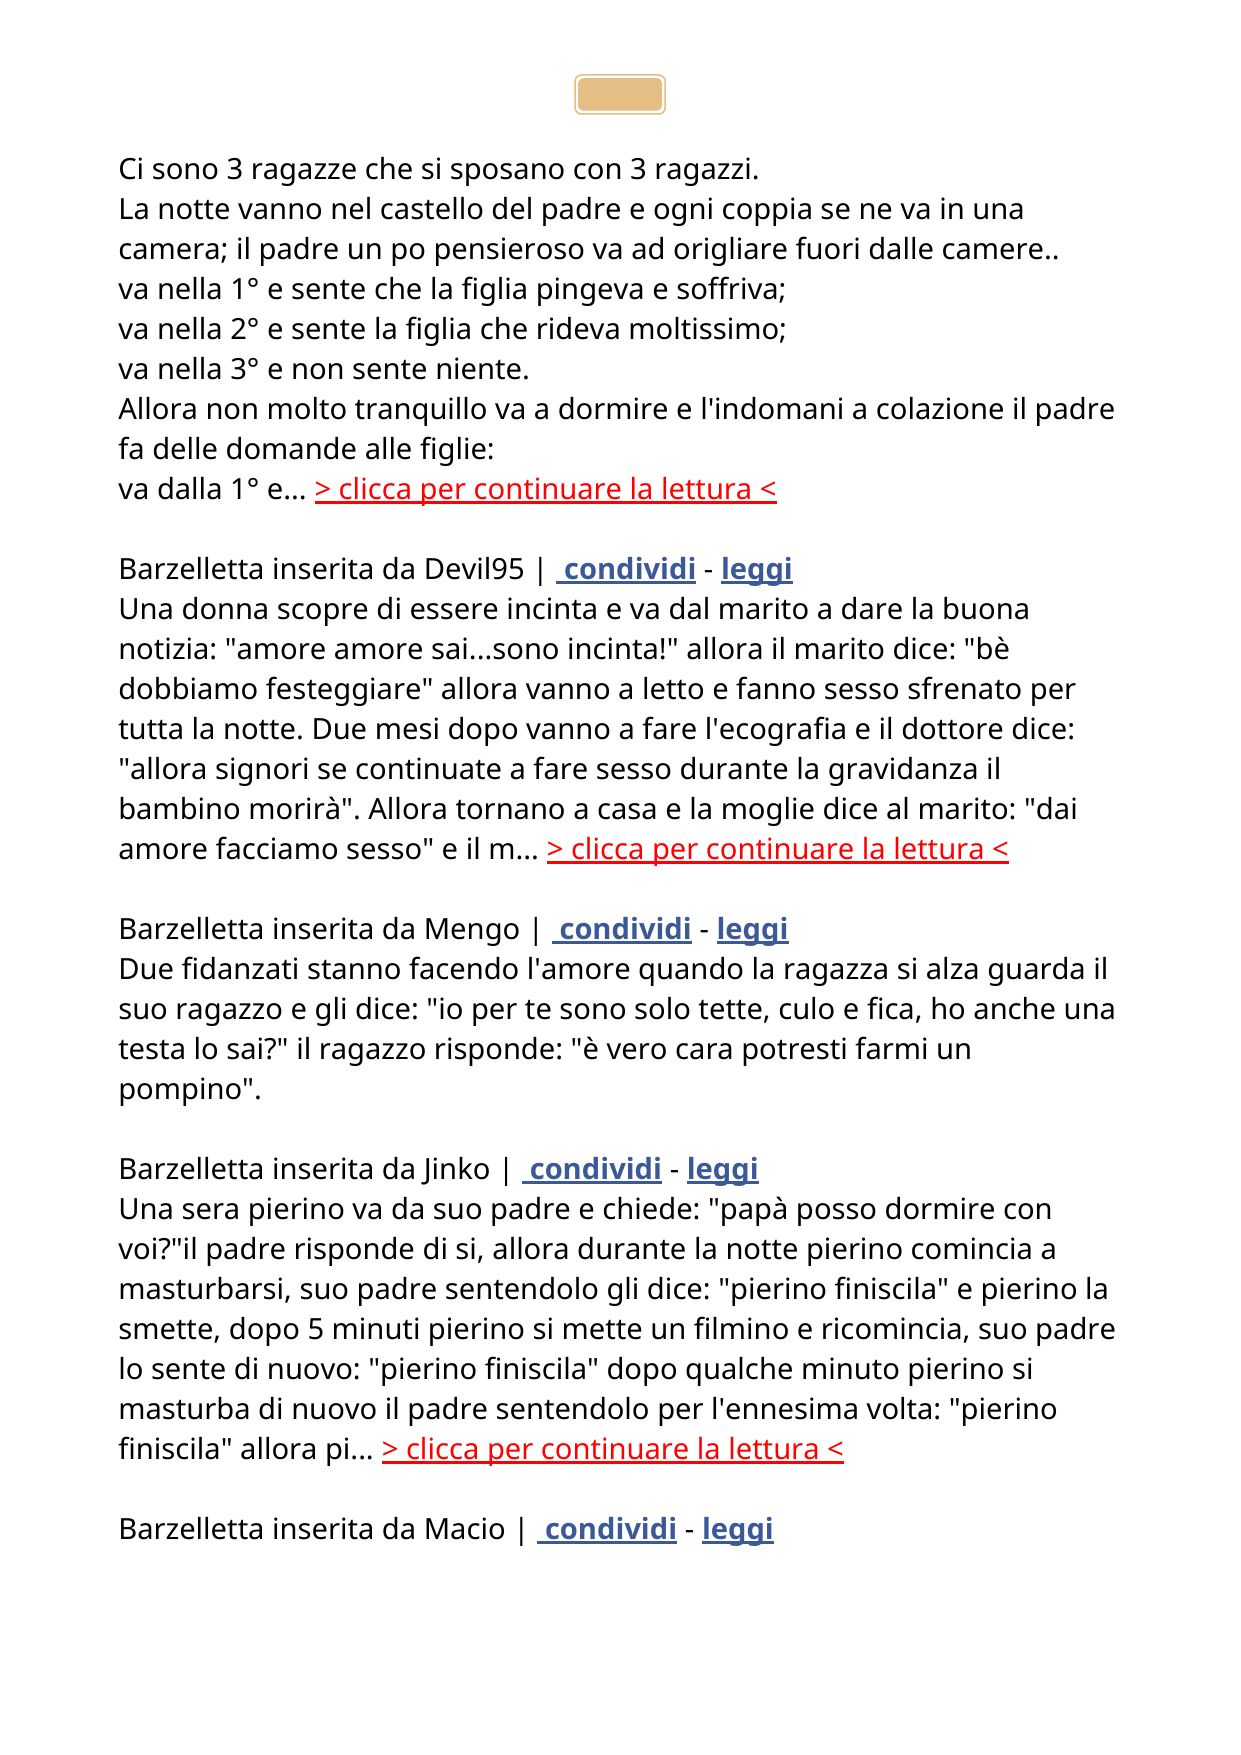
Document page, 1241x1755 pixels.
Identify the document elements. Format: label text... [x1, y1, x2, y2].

text Una donna scopre di essere incinta e va dal marito a dare la buona notizia: "amore amore sai...sono incinta!" allora il marito dice: "bè dobbiamo festeggiare" allora vanno a letto e fanno sesso sfrenato per tutta la notte. Due mesi dopo vanno a fare l'ecografia e il dottore dice: "allora signori se continuate a fare sesso durante la gravidanza il bambino morirà". Allora tornano a casa e la moglie dice al marito: "dai amore facciamo sesso" e il m... > clicca per continuare la lettura < [118, 588, 1122, 868]
text Due fidanzati stanno facendo l'amore quando la ragazza si alza guarda il suo ragazzo e gli dice: "io per te sono solo tette, culo e fica, ho anche una testa lo sai?" il ragazzo risponde: "è vero cara potresti farmi un pompino". [118, 948, 1122, 1108]
text Barzelletta inserita da Jinko | condividi - leggi [118, 1108, 1122, 1188]
text Ci sono 3 ragazze che si sposano con 3 ragazzi. La notte vanno nel castello del padre e ogni coppia se ne va in una camera; il padre un po pensieroso va ad origliare fuori dalle camere.. va nella 1° e sente che la figlia pingeva e soffriva; va nella 2° e sente la figlia che rideva moltissimo; va nella 3° e non sente niente. Allora non molto tranquillo va a dormire e l'indomani a colazione il padre fa delle domande alle figlie: va dalla 1° e... > clicca per continuare la lettura < [118, 148, 1122, 508]
text Una sera pierino va da suo padre e chiede: "papà posso dormire con voi?"il padre risponde di si, allora durante la notte pierino comincia a masturbarsi, suo padre sentendolo gli dice: "pierino finiscila" e pierino la smette, dopo 5 minuti pierino si mette un filmino e ricomincia, suo padre lo sente di nuovo: "pierino finiscila" dopo qualche minuto pierino si masturba di nuovo il padre sentendolo per l'ennesima volta: "pierino finiscila" allora pi... > clicca per continuare la lettura < [118, 1188, 1122, 1468]
text Barzelletta inserita da Macio | condividi - leggi [118, 1468, 1122, 1548]
text Barzelletta inserita da Devil95 | condividi - leggi [118, 508, 1122, 588]
text Barzelletta inserita da Mengo | condividi - leggi [118, 868, 1122, 948]
